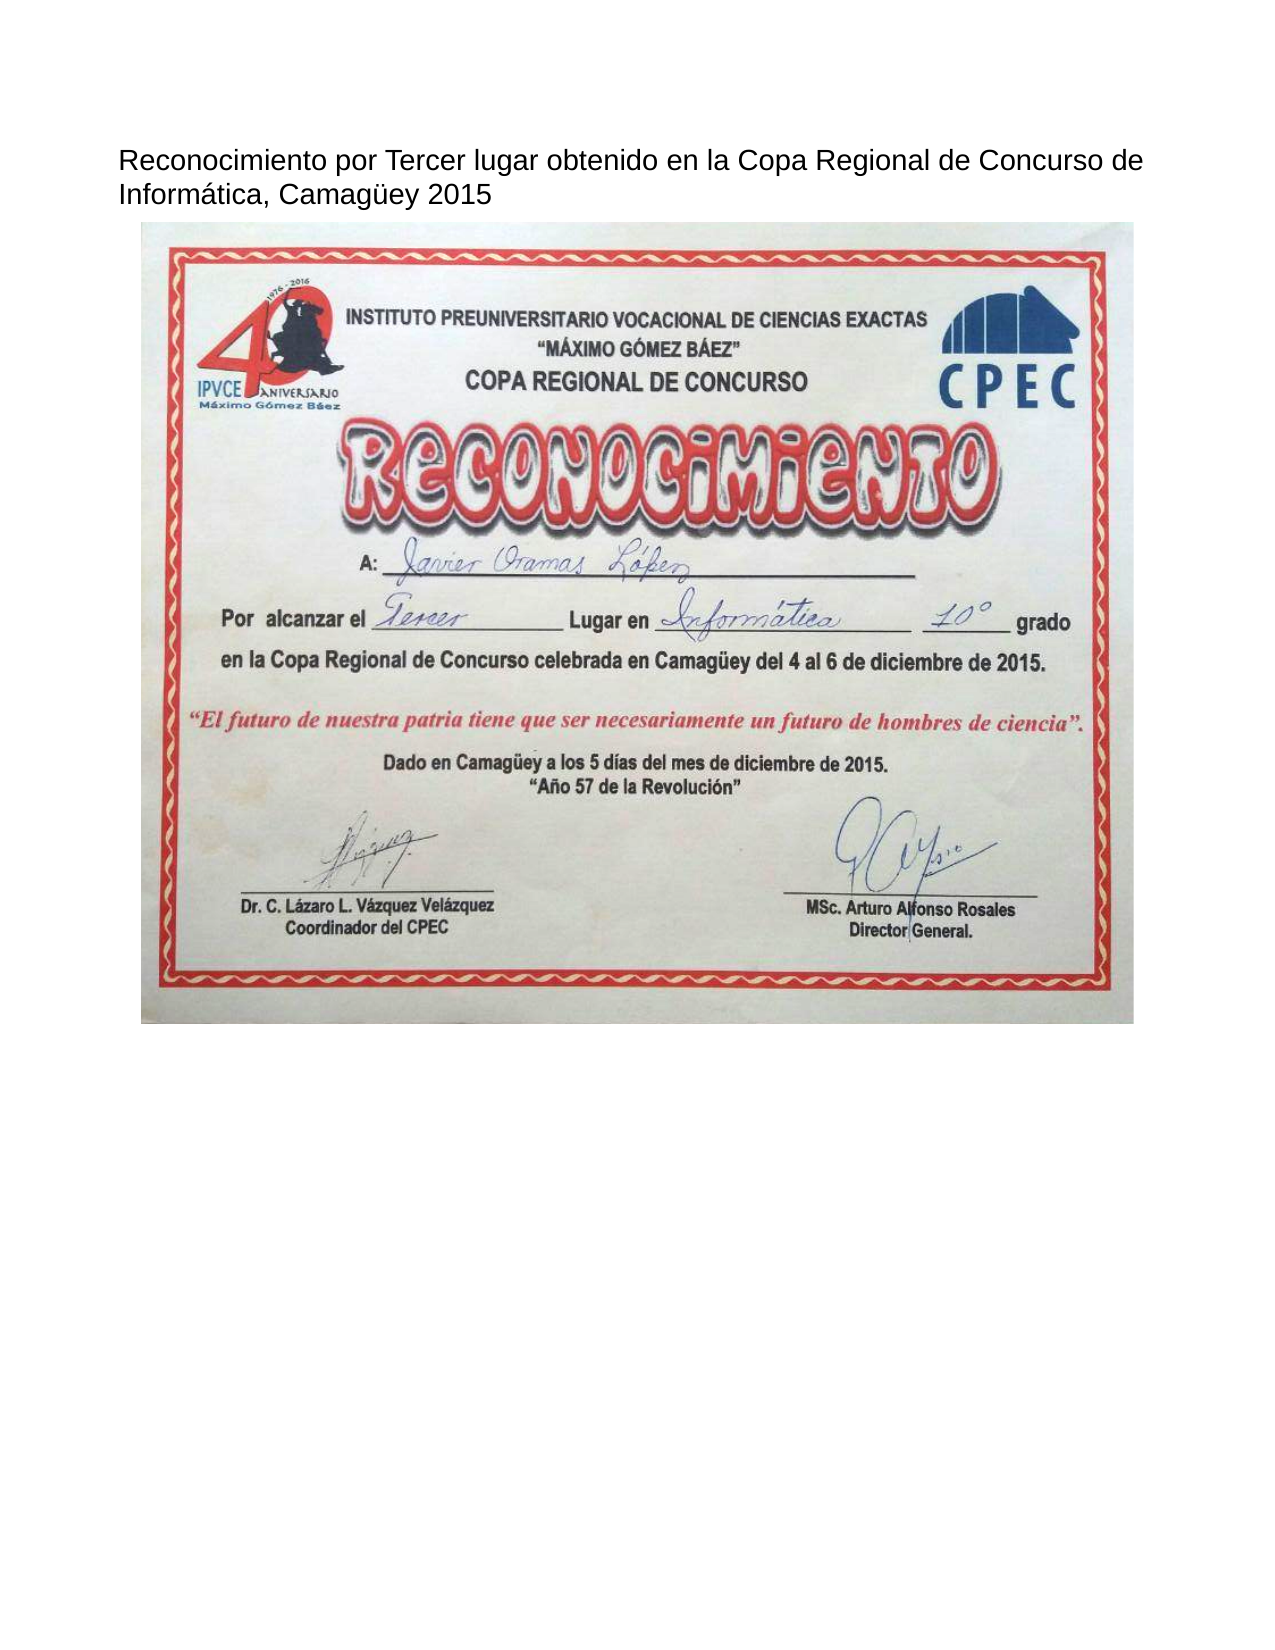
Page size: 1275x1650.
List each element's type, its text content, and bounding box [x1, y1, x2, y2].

subtitle Reconocimiento por Tercer lugar obtenido en la Copa Regional de Concurso de Informática, Camagüey 2015 [118, 143, 1157, 210]
picture [141, 222, 1134, 1024]
